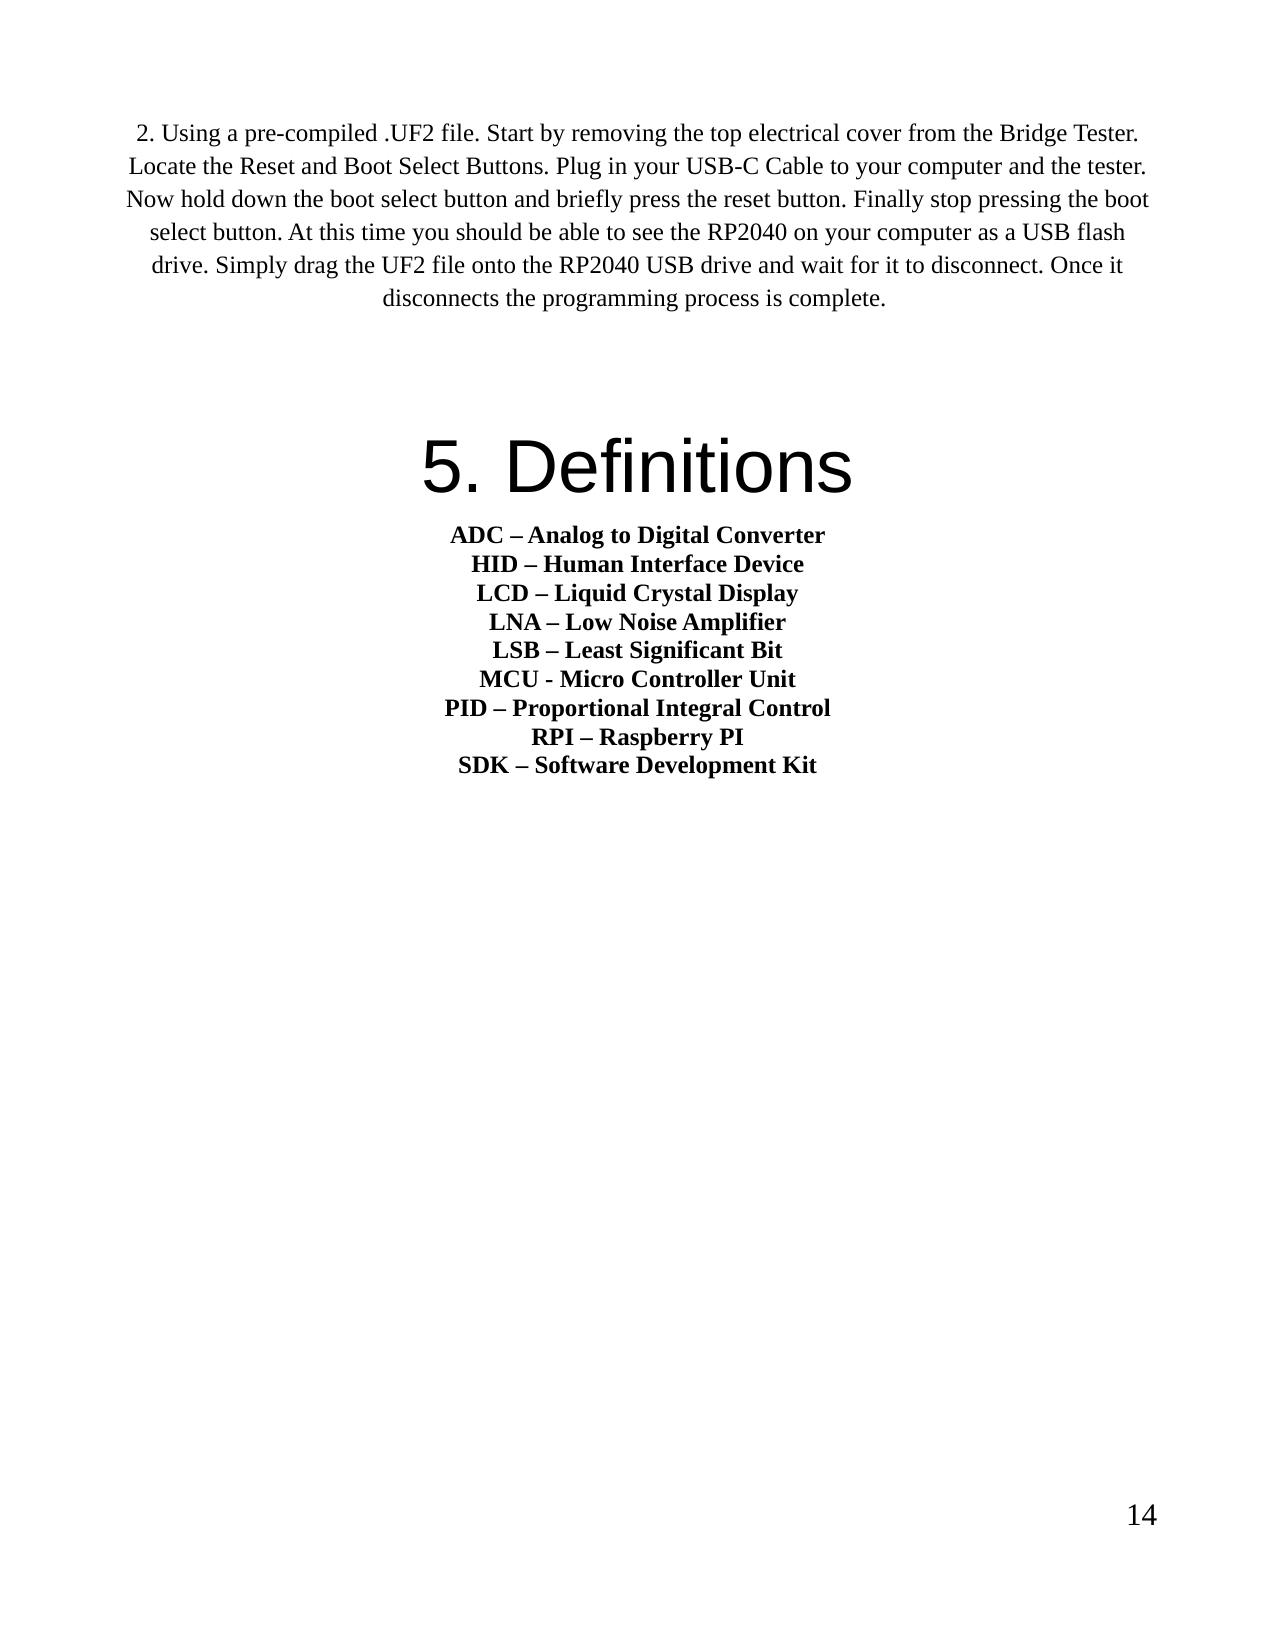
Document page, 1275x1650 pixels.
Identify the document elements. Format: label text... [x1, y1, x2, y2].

text PID – Proportional Integral Control [118, 693, 1157, 722]
text LSB – Least Significant Bit [118, 636, 1157, 664]
text HID – Human Interface Device [118, 549, 1157, 578]
text ADC – Analog to Digital Converter [118, 521, 1157, 549]
text SDK – Software Development Kit [118, 751, 1157, 779]
subtitle 5. Definitions [118, 422, 1157, 508]
text MCU - Micro Controller Unit [118, 664, 1157, 693]
text 2. Using a pre-compiled .UF2 file. Start by removing the top electrical cover from the Bridge Tester. Locate the Reset and Boot Select Buttons. Plug in your USB-C Cable to your computer and the tester. Now hold down the boot select button and briefly press the reset button. Finally stop pressing the boot select button. At this time you should be able to see the RP2040 on your computer as a USB flash drive. Simply drag the UF2 file onto the RP2040 USB drive and wait for it to disconnect. Once it disconnects the programming process is complete. [118, 118, 1157, 312]
text RPI – Raspberry PI [118, 722, 1157, 751]
text LNA – Low Noise Amplifier [118, 607, 1157, 636]
text LCD – Liquid Crystal Display [118, 578, 1157, 607]
